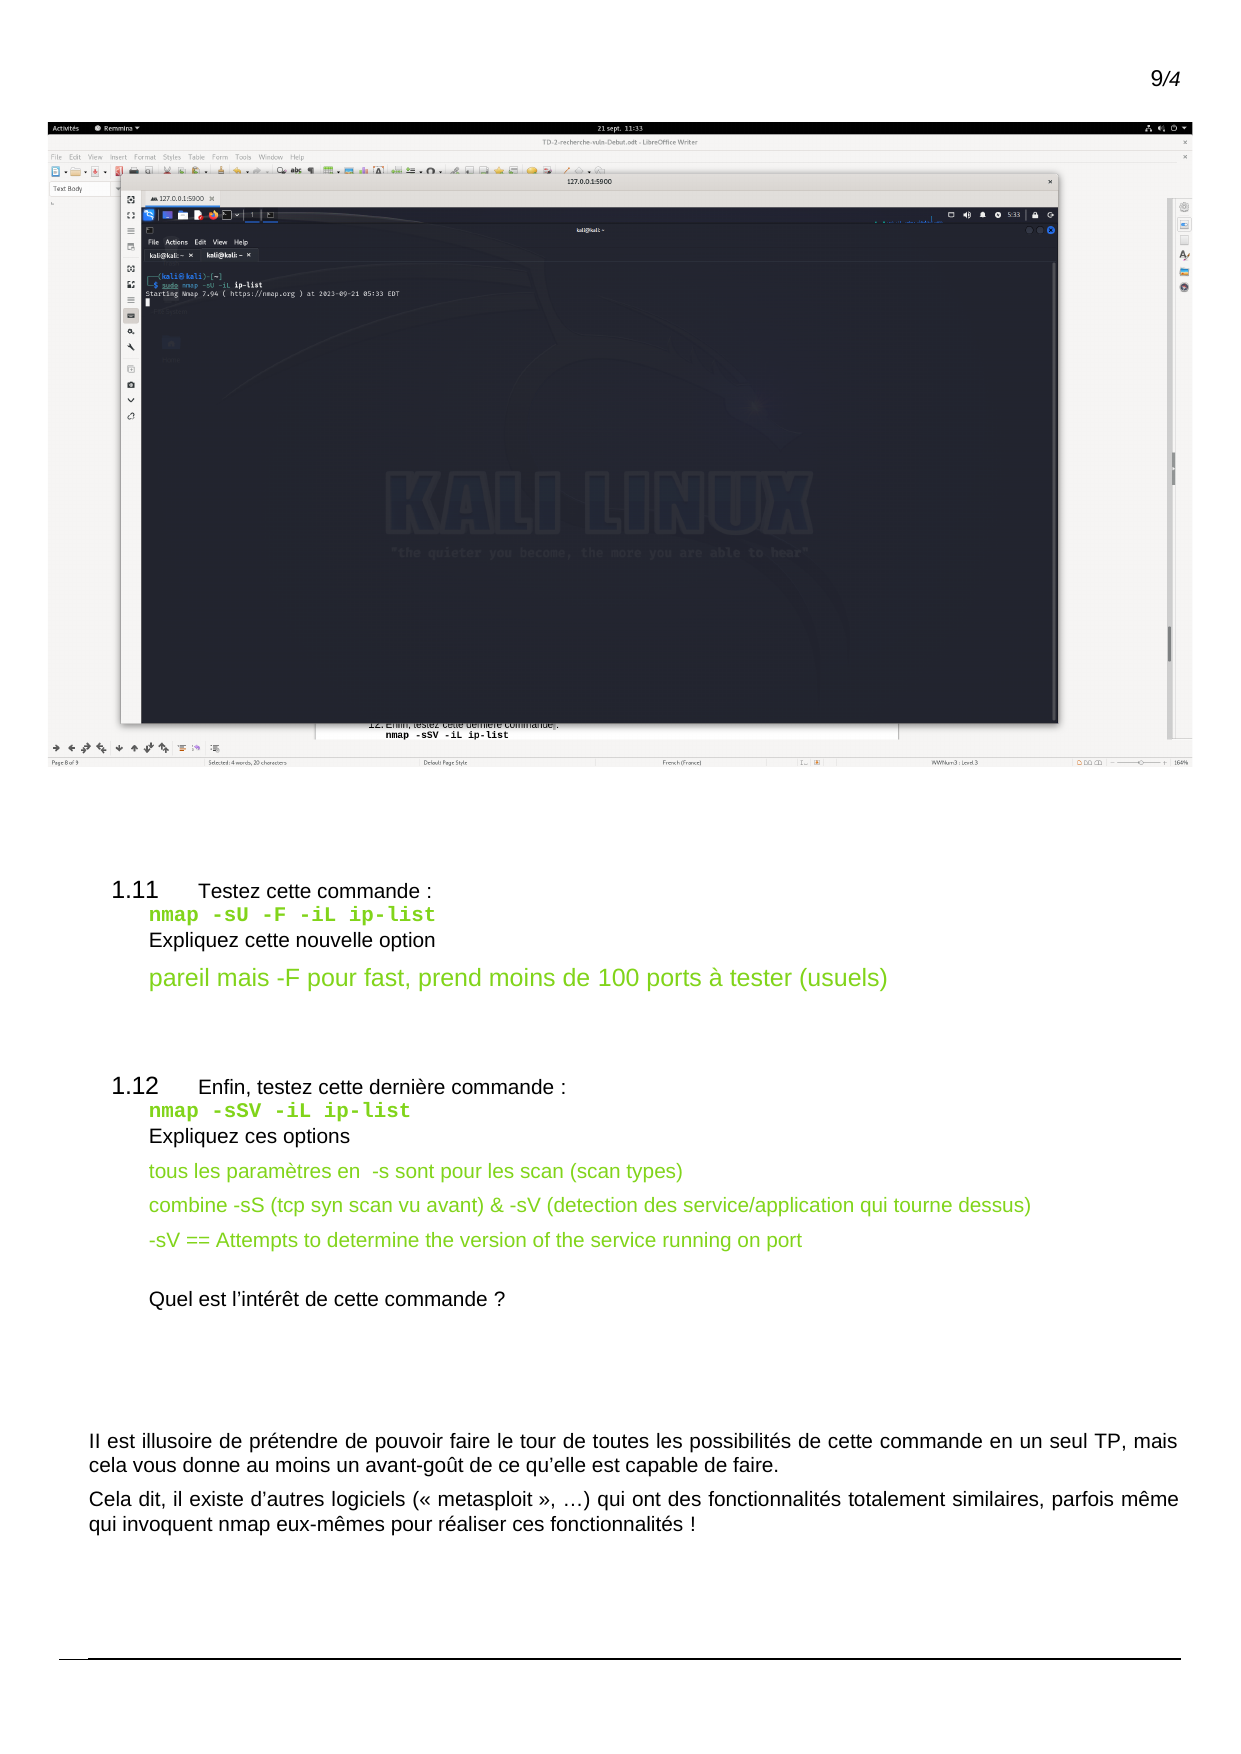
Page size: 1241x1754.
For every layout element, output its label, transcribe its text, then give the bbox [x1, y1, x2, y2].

list combine -sS (tcp syn scan vu avant) & -sV (detection des service/application qui tourne dessus) [111, 1193, 1192, 1217]
text II est illusoire de prétendre de pouvoir faire le tour de toutes les possibilités de cette commande en un seul TP, mais cela vous donne au moins un avant-goût de ce qu’elle est capable de faire. [89, 1428, 1180, 1477]
list -sV == Attempts to determine the version of the service running on port [111, 1228, 1192, 1252]
text Cela dit, il existe d’autres logiciels (« metasploit », …) qui ont des fonctionnalités totalement similaires, parfois même qui invoquent nmap eux-mêmes pour réaliser ces fonctionnalités ! [89, 1487, 1180, 1536]
list Testez cette commande : nmap -sU -F -iL ip-list Expliquez cette nouvelle option [111, 875, 1192, 952]
picture [47, 122, 1193, 767]
list Quel est l’intérêt de cette commande ? [111, 1262, 1192, 1310]
list Enfin, testez cette dernière commande : nmap -sSV -iL ip-list Expliquez ces options [111, 1071, 1192, 1148]
list pareil mais -F pour fast, prend moins de 100 ports à tester (usuels) [111, 962, 1192, 991]
list tous les paramètres en -s sont pour les scan (scan types) [111, 1158, 1192, 1182]
